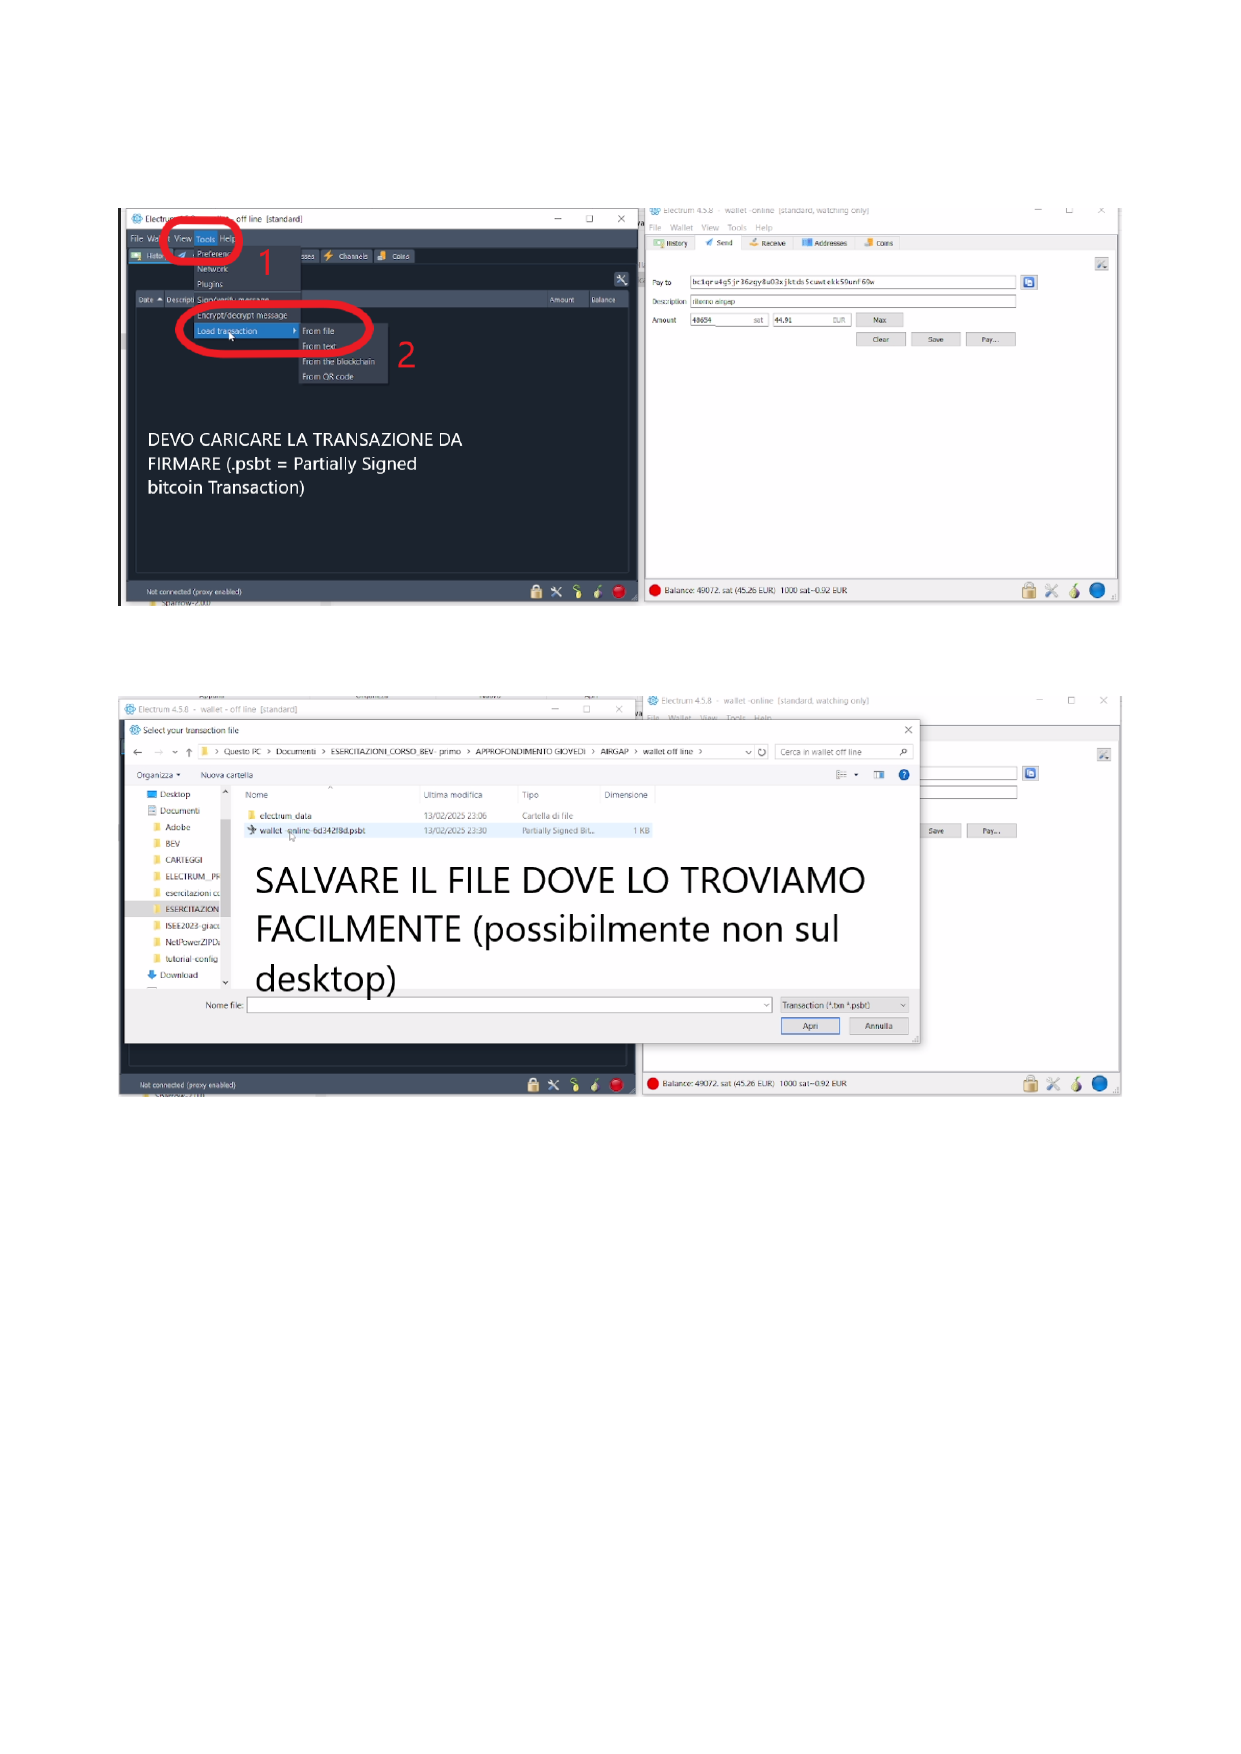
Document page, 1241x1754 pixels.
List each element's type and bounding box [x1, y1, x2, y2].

picture [118, 208, 1123, 606]
picture [118, 696, 1123, 1097]
